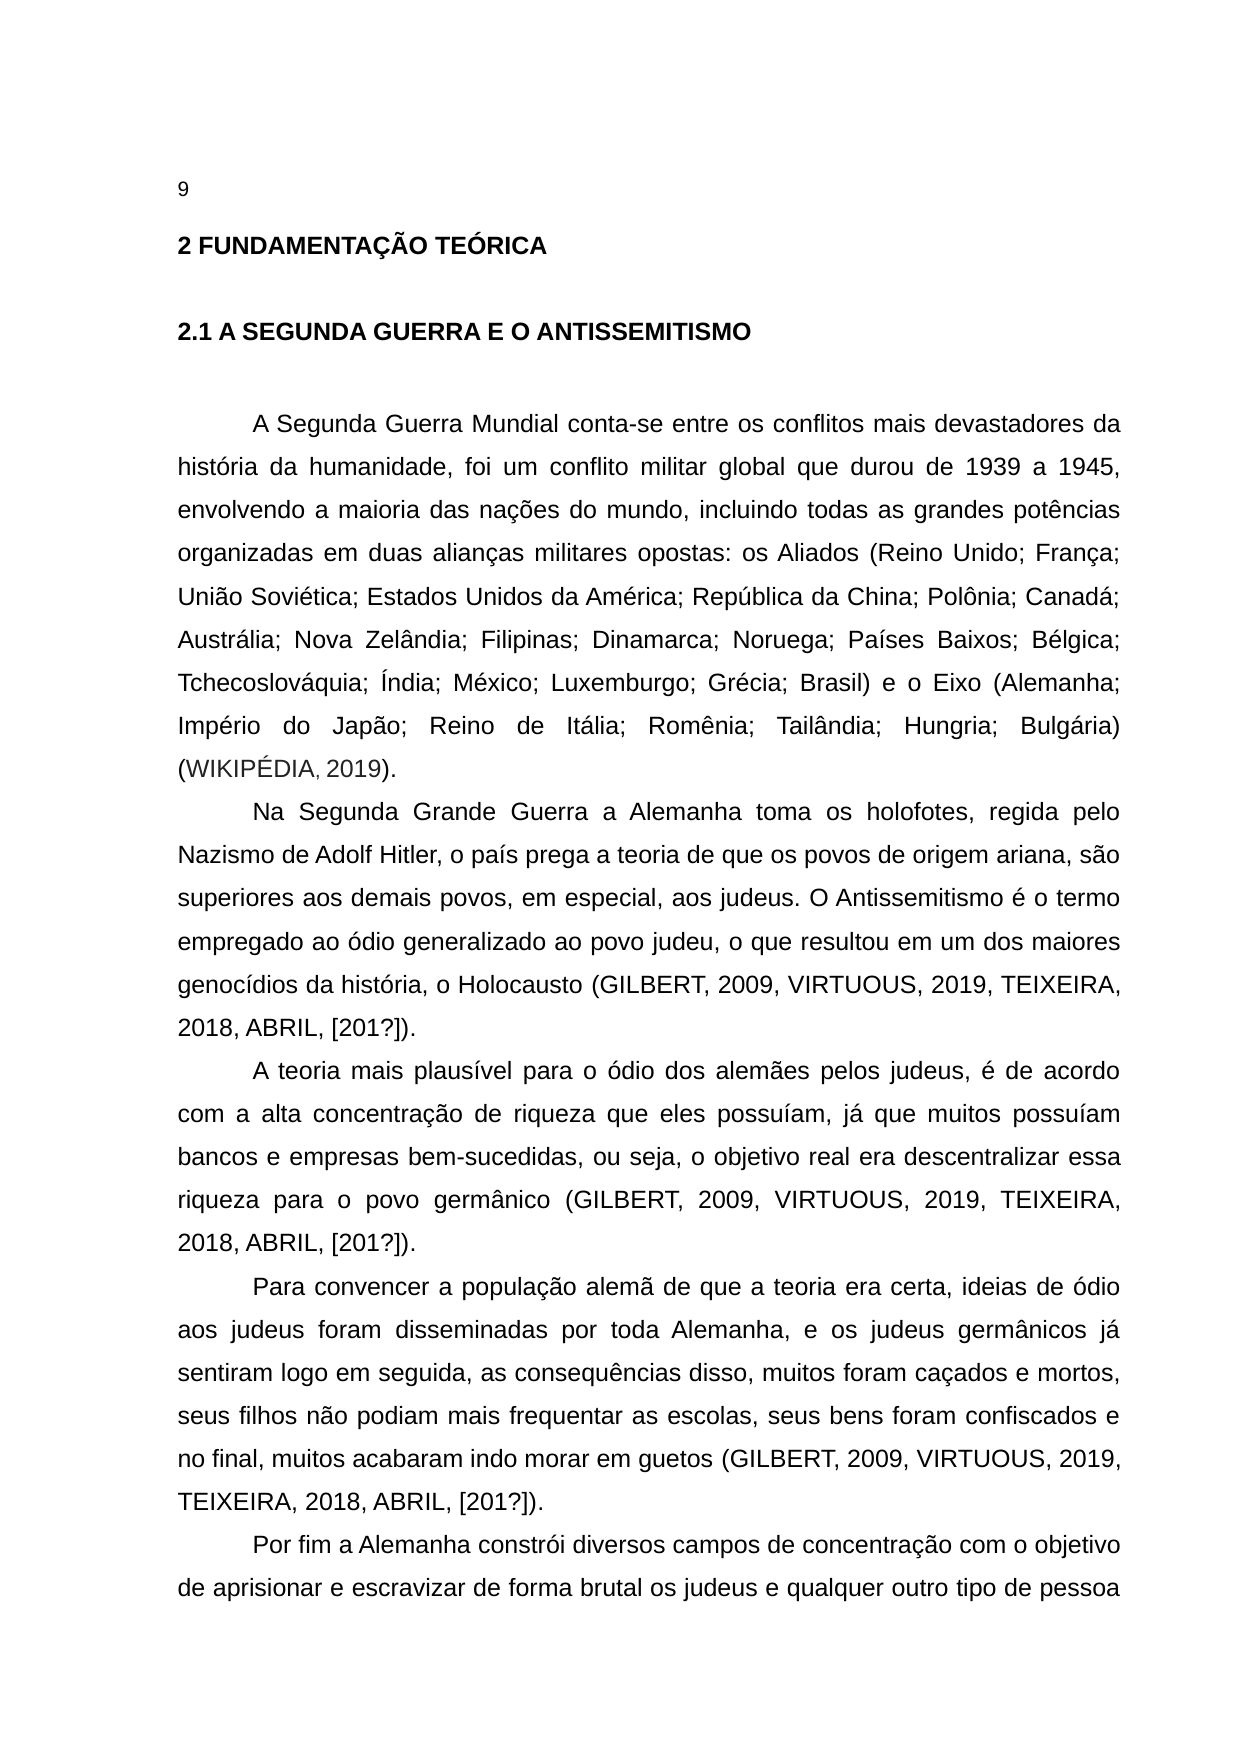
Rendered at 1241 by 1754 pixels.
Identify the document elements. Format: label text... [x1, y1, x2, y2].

subtitle 2.1 A Segunda Guerra e o antissemitismo [177, 317, 1122, 346]
text A Segunda Guerra Mundial conta-se entre os conflitos mais devastadores da história da humanidade, foi um conflito militar global que durou de 1939 a 1945, envolvendo a maioria das nações do mundo, incluindo todas as grandes potências organizadas em duas alianças militares opostas: os Aliados (Reino Unido; França; União Soviética; Estados Unidos da América; República da China; Polônia; Canadá; Austrália; Nova Zelândia; Filipinas; Dinamarca; Noruega; Países Baixos; Bélgica; Tchecoslováquia; Índia; México; Luxemburgo; Grécia; Brasil) e o Eixo (Alemanha; Império do Japão; Reino de Itália; Romênia; Tailândia; Hungria; Bulgária) (WIKIPÉDIA, 2019). [177, 409, 1122, 783]
text Na Segunda Grande Guerra a Alemanha toma os holofotes, regida pelo Nazismo de Adolf Hitler, o país prega a teoria de que os povos de origem ariana, são superiores aos demais povos, em especial, aos judeus. O Antissemitismo é o termo empregado ao ódio generalizado ao povo judeu, o que resultou em um dos maiores genocídios da história, o Holocausto (GILBERT, 2009, VIRTUOUS, 2019, TEIXEIRA, 2018, ABRIL, [201?]). [177, 797, 1122, 1042]
text Para convencer a população alemã de que a teoria era certa, ideias de ódio aos judeus foram disseminadas por toda Alemanha, e os judeus germânicos já sentiram logo em seguida, as consequências disso, muitos foram caçados e mortos, seus filhos não podiam mais frequentar as escolas, seus bens foram confiscados e no final, muitos acabaram indo morar em guetos (GILBERT, 2009, VIRTUOUS, 2019, TEIXEIRA, 2018, ABRIL, [201?]). [177, 1272, 1122, 1516]
subtitle 2 FUNDAMENTAÇÃO TEÓRICA [177, 231, 1122, 259]
text Por fim a Alemanha constrói diversos campos de concentração com o objetivo de aprisionar e escravizar de forma brutal os judeus e qualquer outro tipo de pessoa [177, 1530, 1122, 1602]
text A teoria mais plausível para o ódio dos alemães pelos judeus, é de acordo com a alta concentração de riqueza que eles possuíam, já que muitos possuíam bancos e empresas bem-sucedidas, ou seja, o objetivo real era descentralizar essa riqueza para o povo germânico (GILBERT, 2009, VIRTUOUS, 2019, TEIXEIRA, 2018, ABRIL, [201?]). [177, 1056, 1122, 1257]
